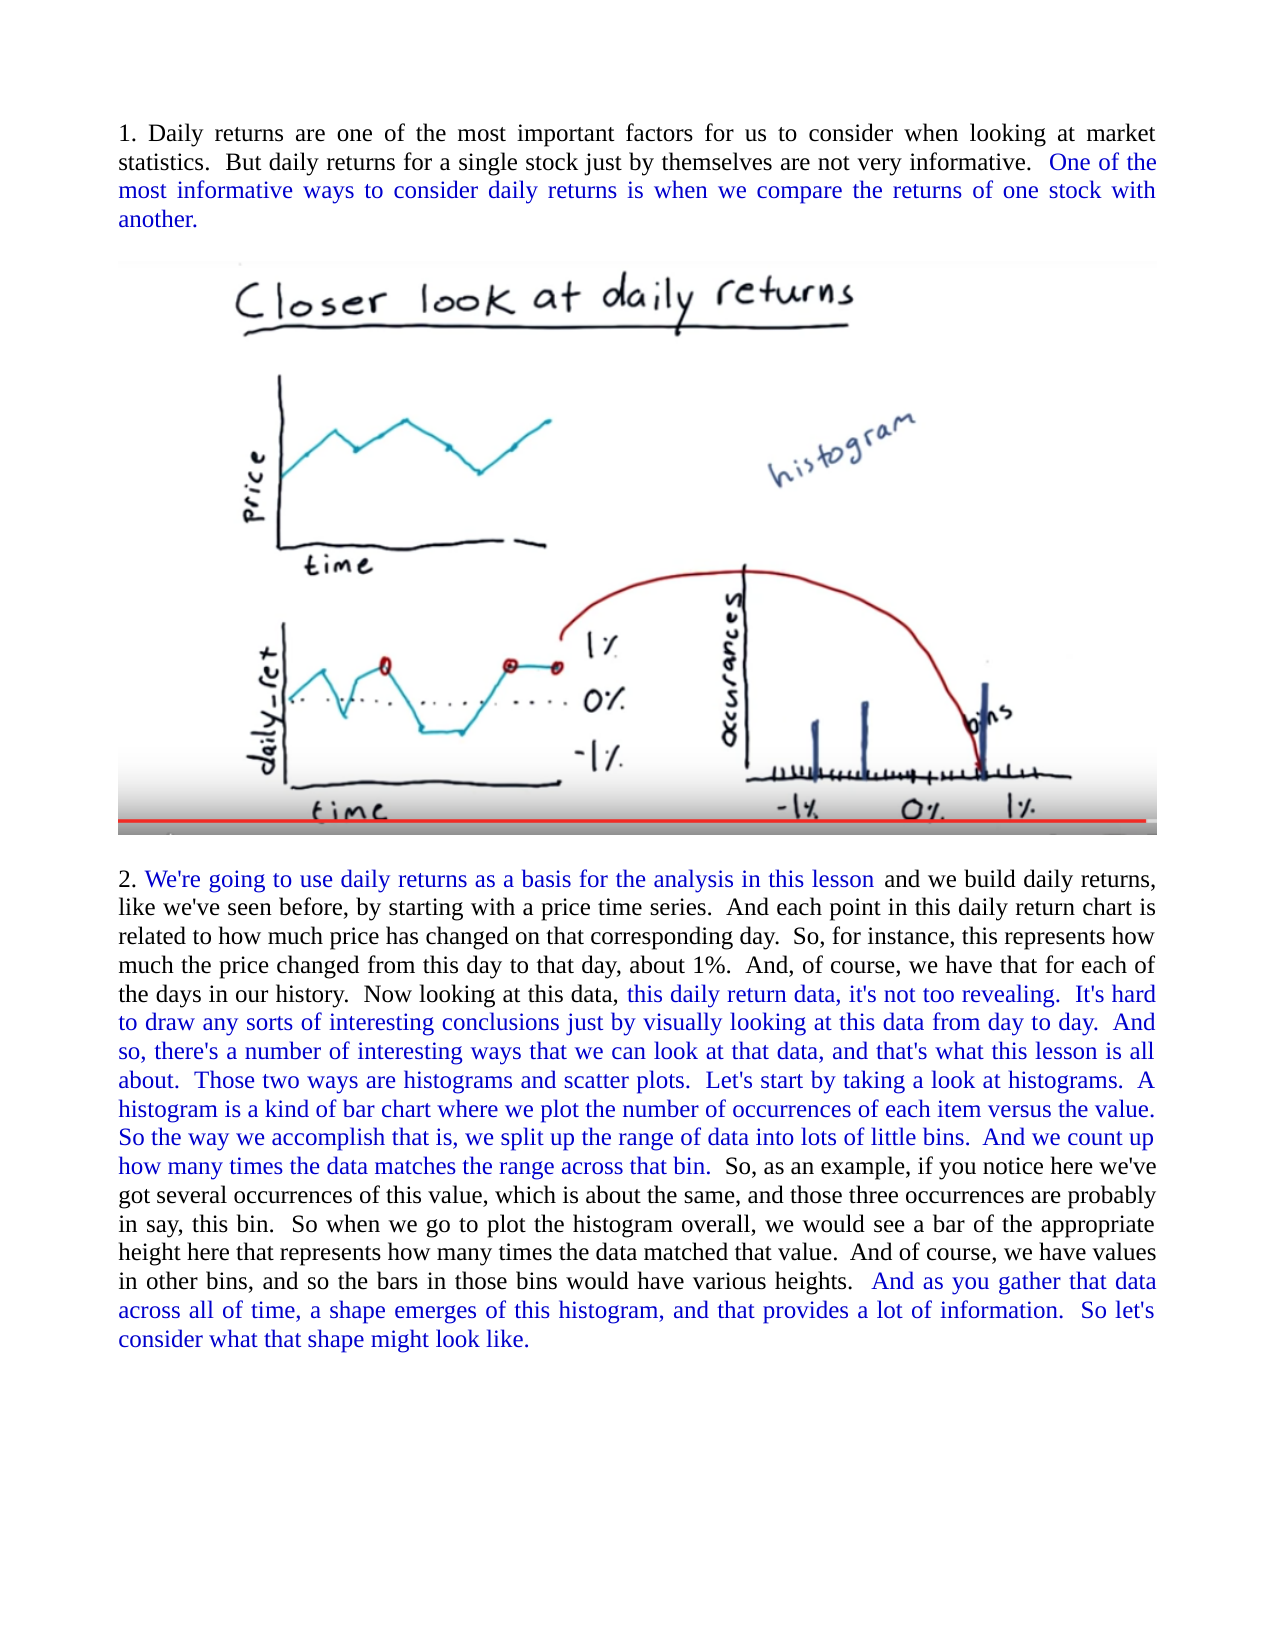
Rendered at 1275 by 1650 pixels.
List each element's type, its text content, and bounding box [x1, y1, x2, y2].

picture [118, 261, 1157, 835]
text 2. We're going to use daily returns as a basis for the analysis in this lesson and we build daily returns, like we've seen before, by starting with a price time series. And each point in this daily return chart is related to how much price has changed on that corresponding day. So, for instance, this represents how much the price changed from this day to that day, about 1%. And, of course, we have that for each of the days in our history. Now looking at this data, this daily return data, it's not too revealing. It's hard to draw any sorts of interesting conclusions just by visually looking at this data from day to day. And so, there's a number of interesting ways that we can look at that data, and that's what this lesson is all about. Those two ways are histograms and scatter plots. Let's start by taking a look at histograms. A histogram is a kind of bar chart where we plot the number of occurrences of each item versus the value. So the way we accomplish that is, we split up the range of data into lots of little bins. And we count up how many times the data matches the range across that bin. So, as an example, if you notice here we've got several occurrences of this value, which is about the same, and those three occurrences are probably in say, this bin. So when we go to plot the histogram overall, we would see a bar of the appropriate height here that represents how many times the data matched that value. And of course, we have values in other bins, and so the bars in those bins would have various heights. And as you gather that data across all of time, a shape emerges of this histogram, and that provides a lot of information. So let's consider what that shape might look like. [118, 864, 1157, 1352]
text 1. Daily returns are one of the most important factors for us to consider when looking at market statistics. But daily returns for a single stock just by themselves are not very informative. One of the most informative ways to consider daily returns is when we compare the returns of one stock with another. [118, 118, 1157, 233]
